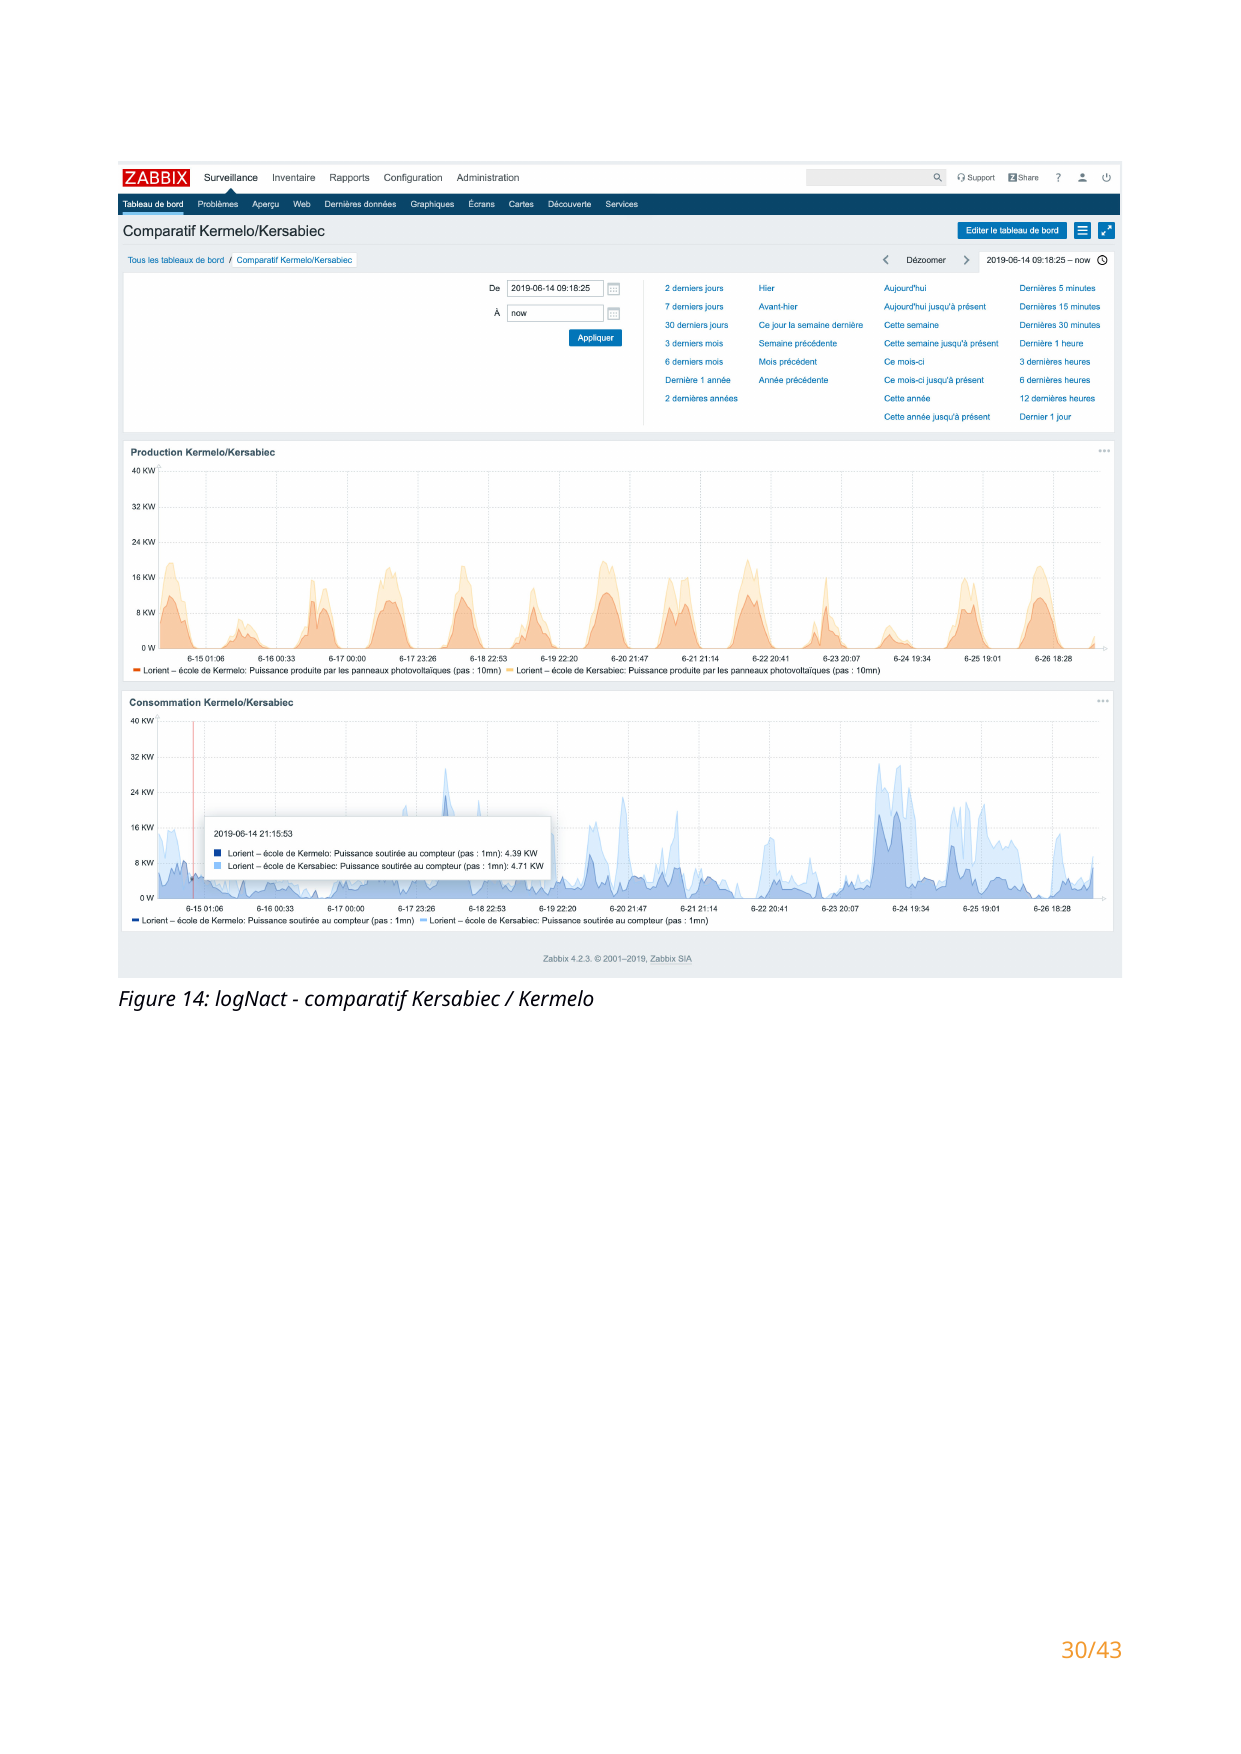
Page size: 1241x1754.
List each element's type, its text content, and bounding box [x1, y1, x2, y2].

text Figure 14: logNact - comparatif Kersabiec / Kermelo [118, 978, 1122, 1012]
picture [118, 161, 1123, 978]
